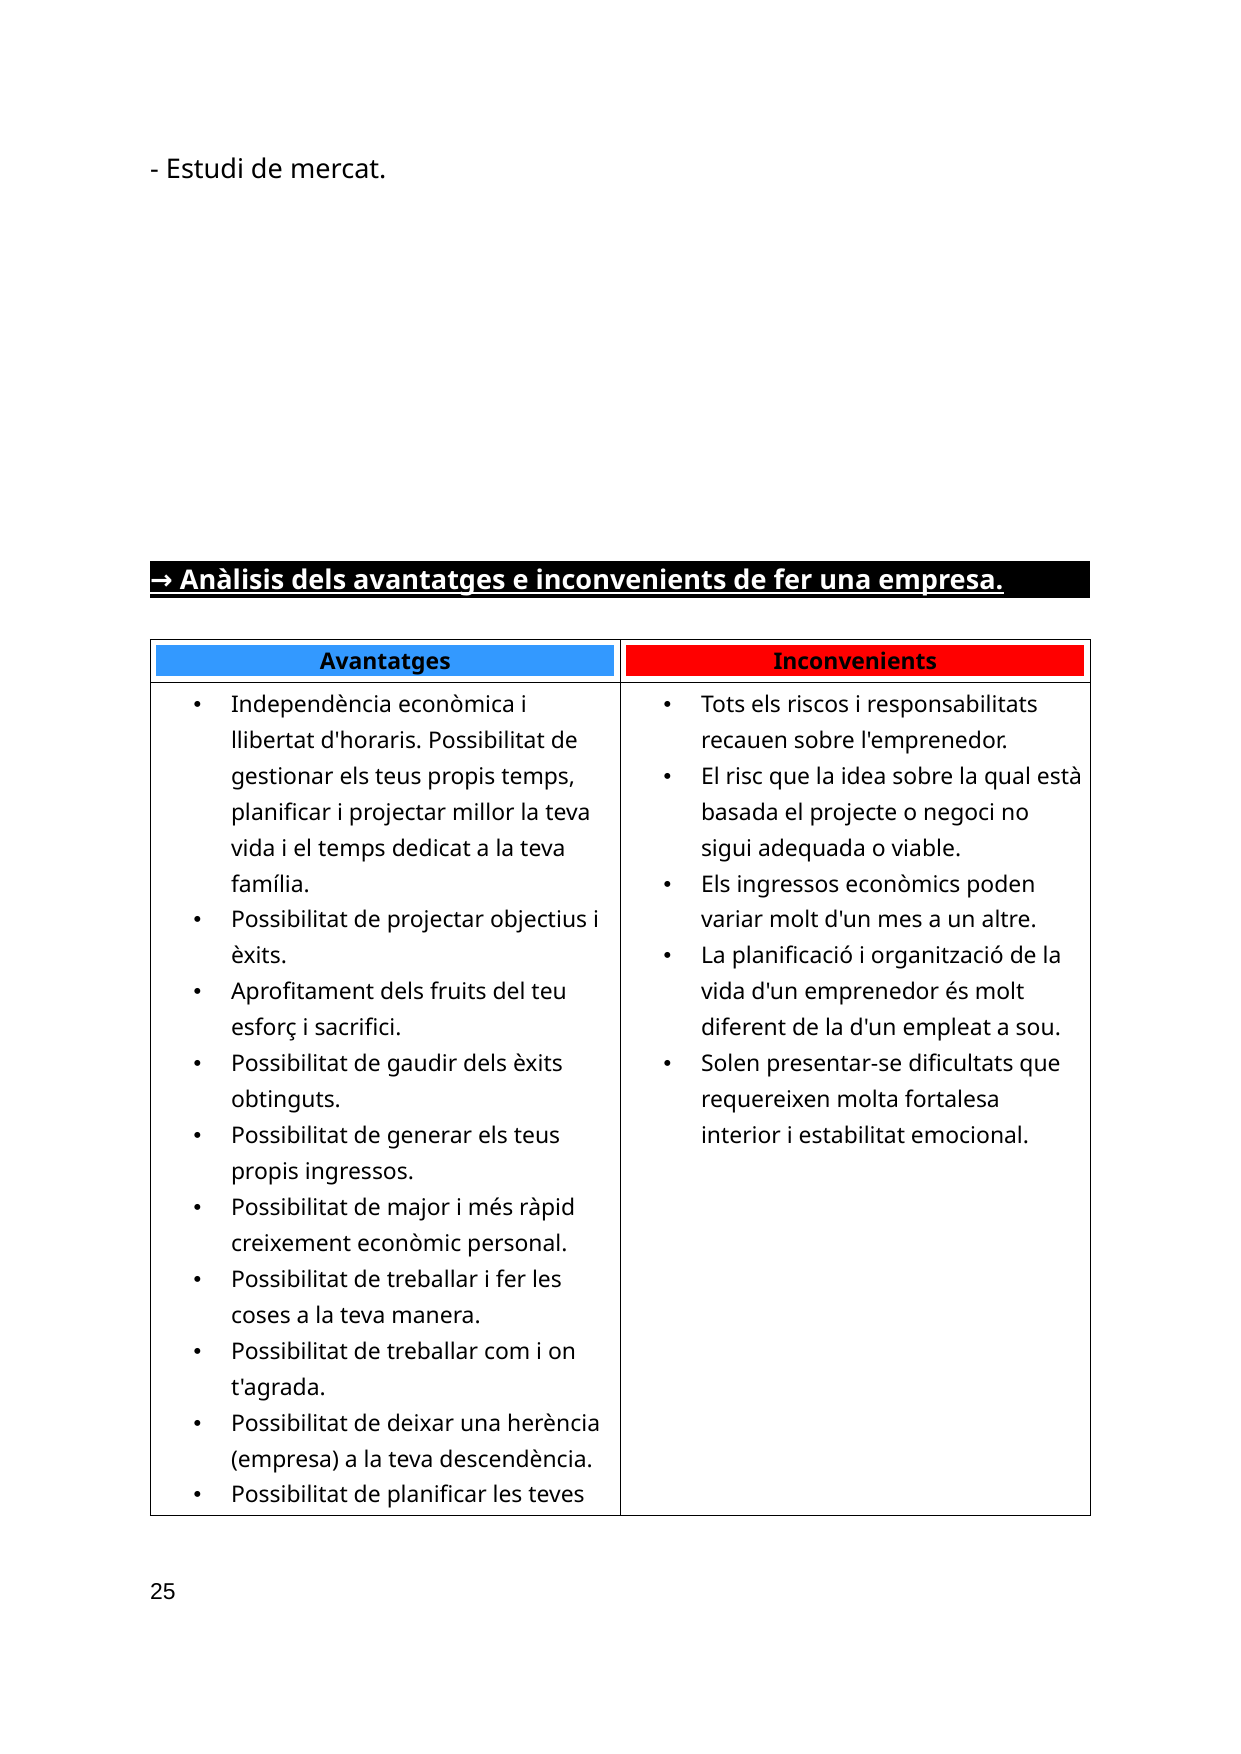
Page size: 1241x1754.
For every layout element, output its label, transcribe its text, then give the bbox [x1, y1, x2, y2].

text → Anàlisis dels avantatges e inconvenients de fer una empresa. [150, 561, 1090, 598]
table_cell Independència econòmica i llibertat d'horaris. Possibilitat de gestionar els teus propis temps, planificar i projectar millor la teva vida i el temps dedicat a la teva família. Possibilitat de projectar objectius i èxits. Aprofitament dels fruits del teu esforç i sacrifici. Possibilitat de gaudir dels èxits obtinguts. Possibilitat de generar els teus propis ingressos. Possibilitat de major i més ràpid creixement econòmic personal. Possibilitat de treballar i fer les coses a la teva manera. Possibilitat de treballar com i on t'agrada. Possibilitat de deixar una herència (empresa) a la teva descendència. Possibilitat de planificar les teves [151, 683, 620, 1515]
text - Estudi de mercat. [150, 150, 1090, 187]
table_header Avantatges [151, 640, 620, 682]
table_header Inconvenients [621, 640, 1090, 682]
table_cell Tots els riscos i responsabilitats recauen sobre l'emprenedor. El risc que la idea sobre la qual està basada el projecte o negoci no sigui adequada o viable. Els ingressos econòmics poden variar molt d'un mes a un altre. La planificació i organització de la vida d'un emprenedor és molt diferent de la d'un empleat a sou. Solen presentar-se dificultats que requereixen molta fortalesa interior i estabilitat emocional. [621, 683, 1090, 1515]
